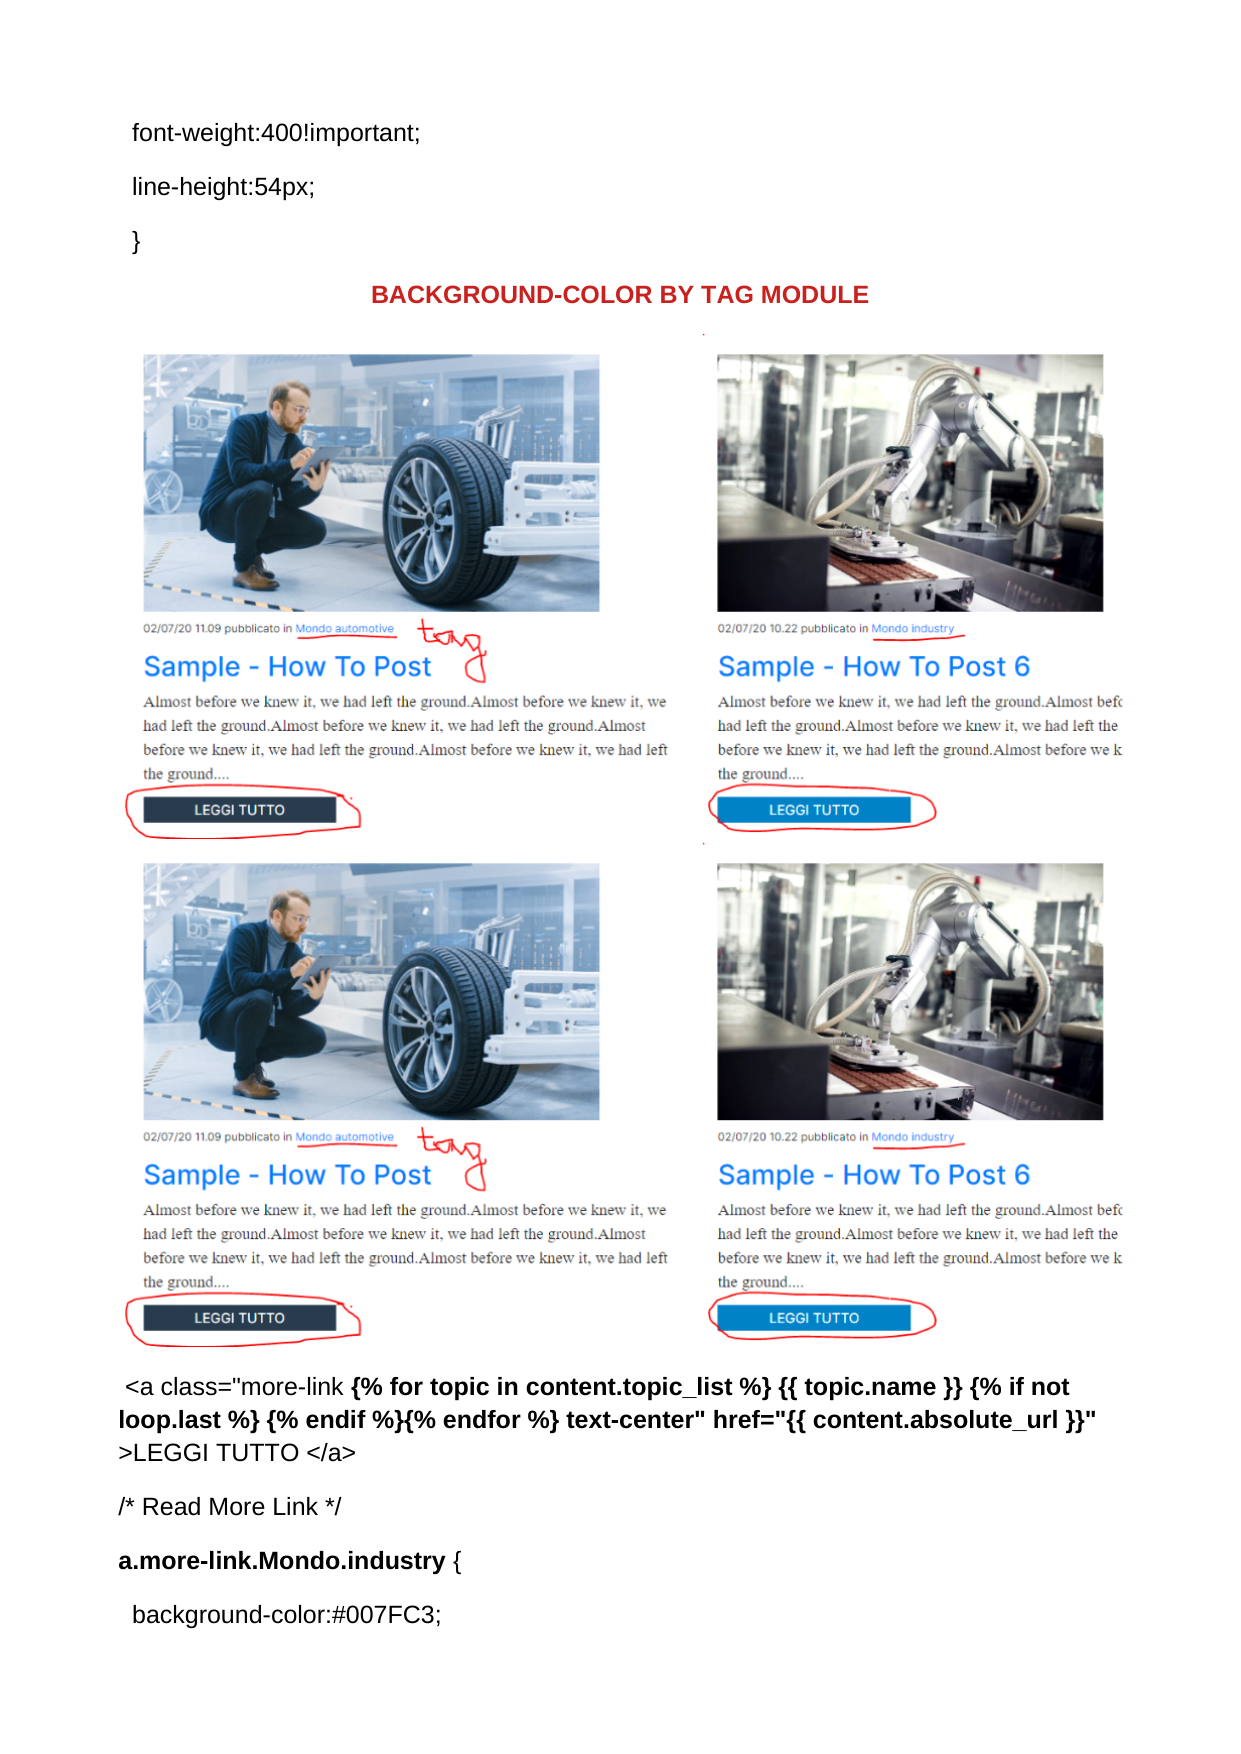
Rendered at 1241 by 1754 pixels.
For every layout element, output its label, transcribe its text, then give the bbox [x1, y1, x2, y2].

text font-weight:400!important; [118, 118, 1122, 147]
text a.more-link.Mondo.industry { [118, 1546, 1122, 1574]
text background-color:#007FC3; [118, 1600, 1122, 1628]
text } [118, 226, 1122, 254]
text line-height:54px; [118, 172, 1122, 201]
text /* Read More Link */ [118, 1492, 1122, 1521]
text BACKGROUND-COLOR BY TAG MODULE [118, 280, 1122, 308]
text <a class="more-link {% for topic in content.topic_list %} {{ topic.name }} {% if not loop.last %} {% endif %}{% endfor %} text-center" href="{{ content.absolute_url }}" >LEGGI TUTTO </a> [118, 1372, 1122, 1467]
